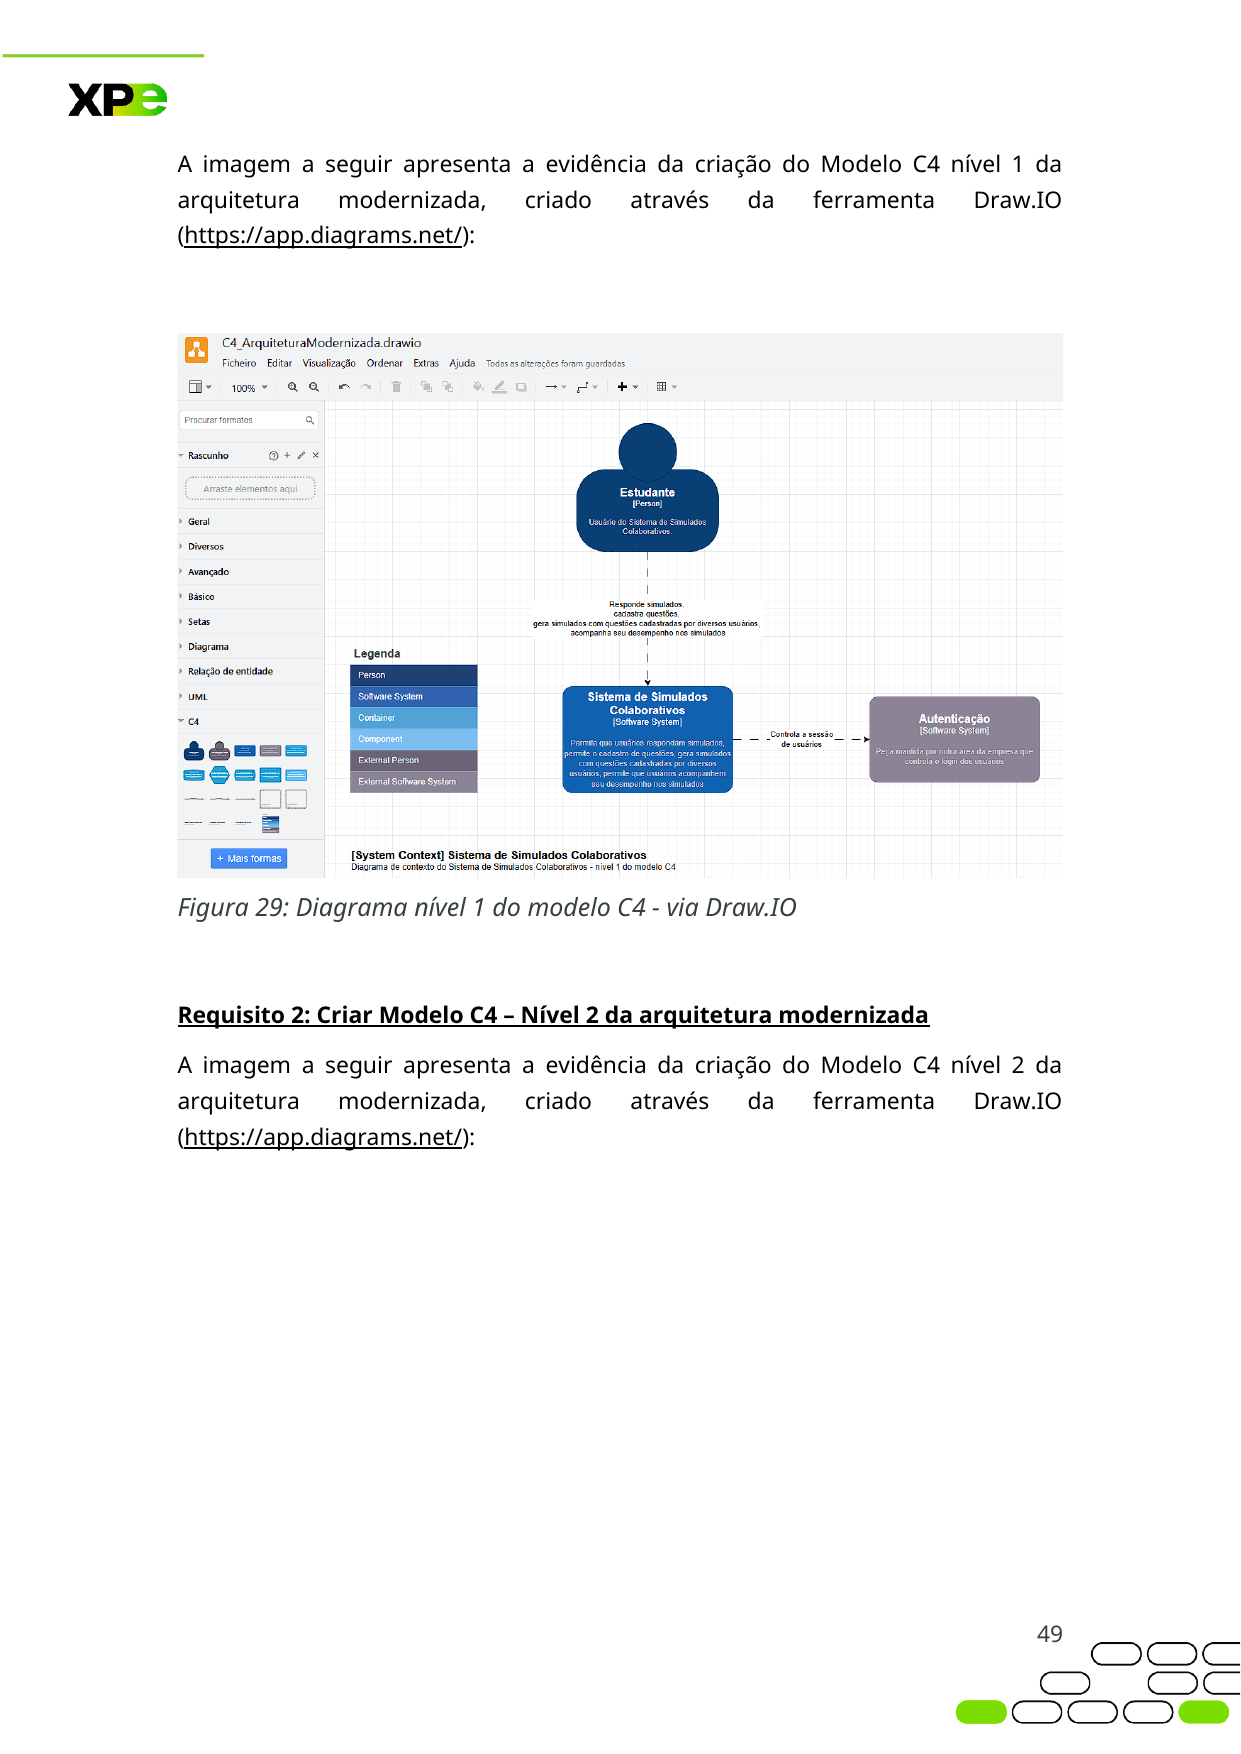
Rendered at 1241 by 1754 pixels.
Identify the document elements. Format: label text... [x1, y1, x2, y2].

picture [955, 1642, 1241, 1724]
picture [177, 333, 1063, 878]
text A imagem a seguir apresenta a evidência da criação do Modelo C4 nível 1 da arquitetura modernizada, criado através da ferramenta Draw.IO (https://app.diagrams.net/): [177, 148, 1063, 251]
text Figura 29: Diagrama nível 1 do modelo C4 - via Draw.IO [177, 878, 1063, 924]
text Requisito 2: Criar Modelo C4 – Nível 2 da arquitetura modernizada [177, 998, 1063, 1030]
text A imagem a seguir apresenta a evidência da criação do Modelo C4 nível 2 da arquitetura modernizada, criado através da ferramenta Draw.IO (https://app.diagrams.net/): [177, 1049, 1063, 1152]
picture [2, 51, 205, 148]
